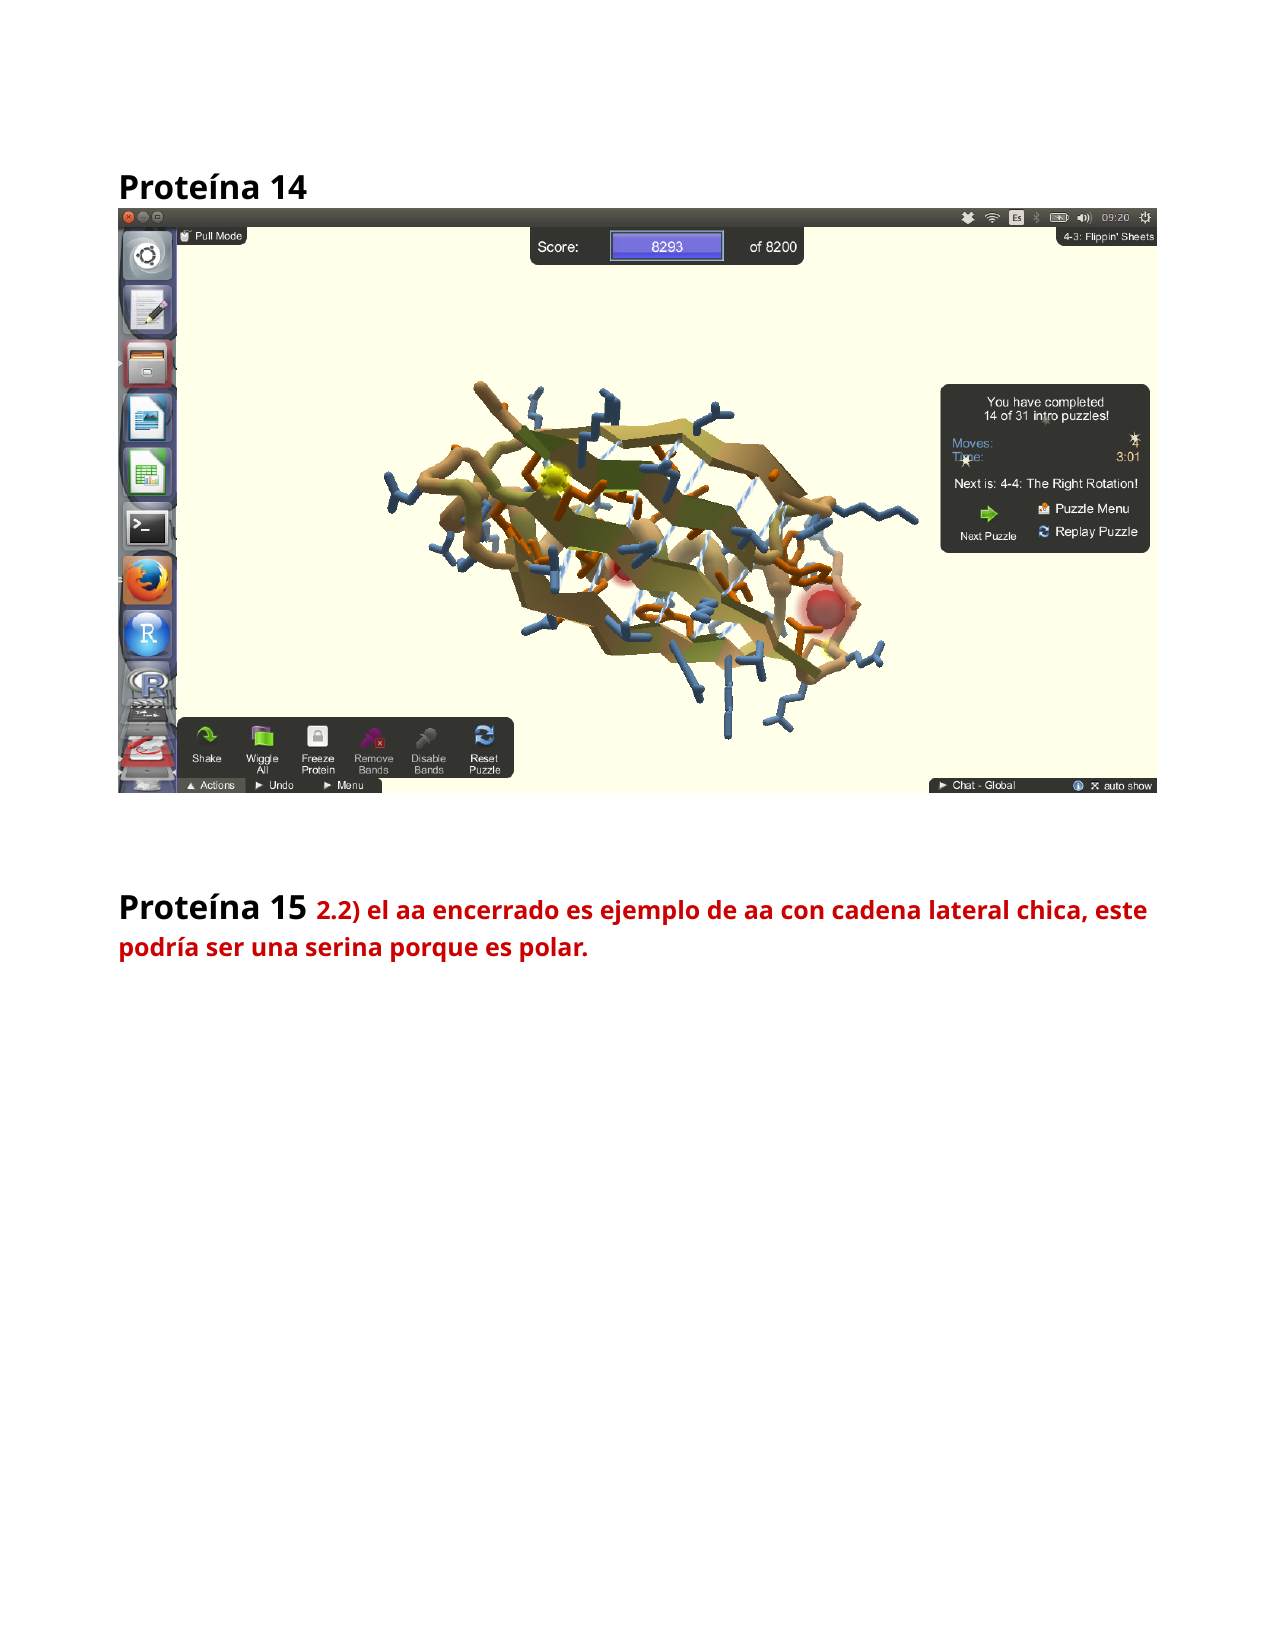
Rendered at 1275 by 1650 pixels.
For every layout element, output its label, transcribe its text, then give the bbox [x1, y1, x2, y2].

text Proteína 14 [118, 163, 1157, 208]
text Proteína 15 2.2) el aa encerrado es ejemplo de aa con cadena lateral chica, este podría ser una serina porque es polar. [118, 884, 1157, 963]
picture [118, 208, 1157, 793]
